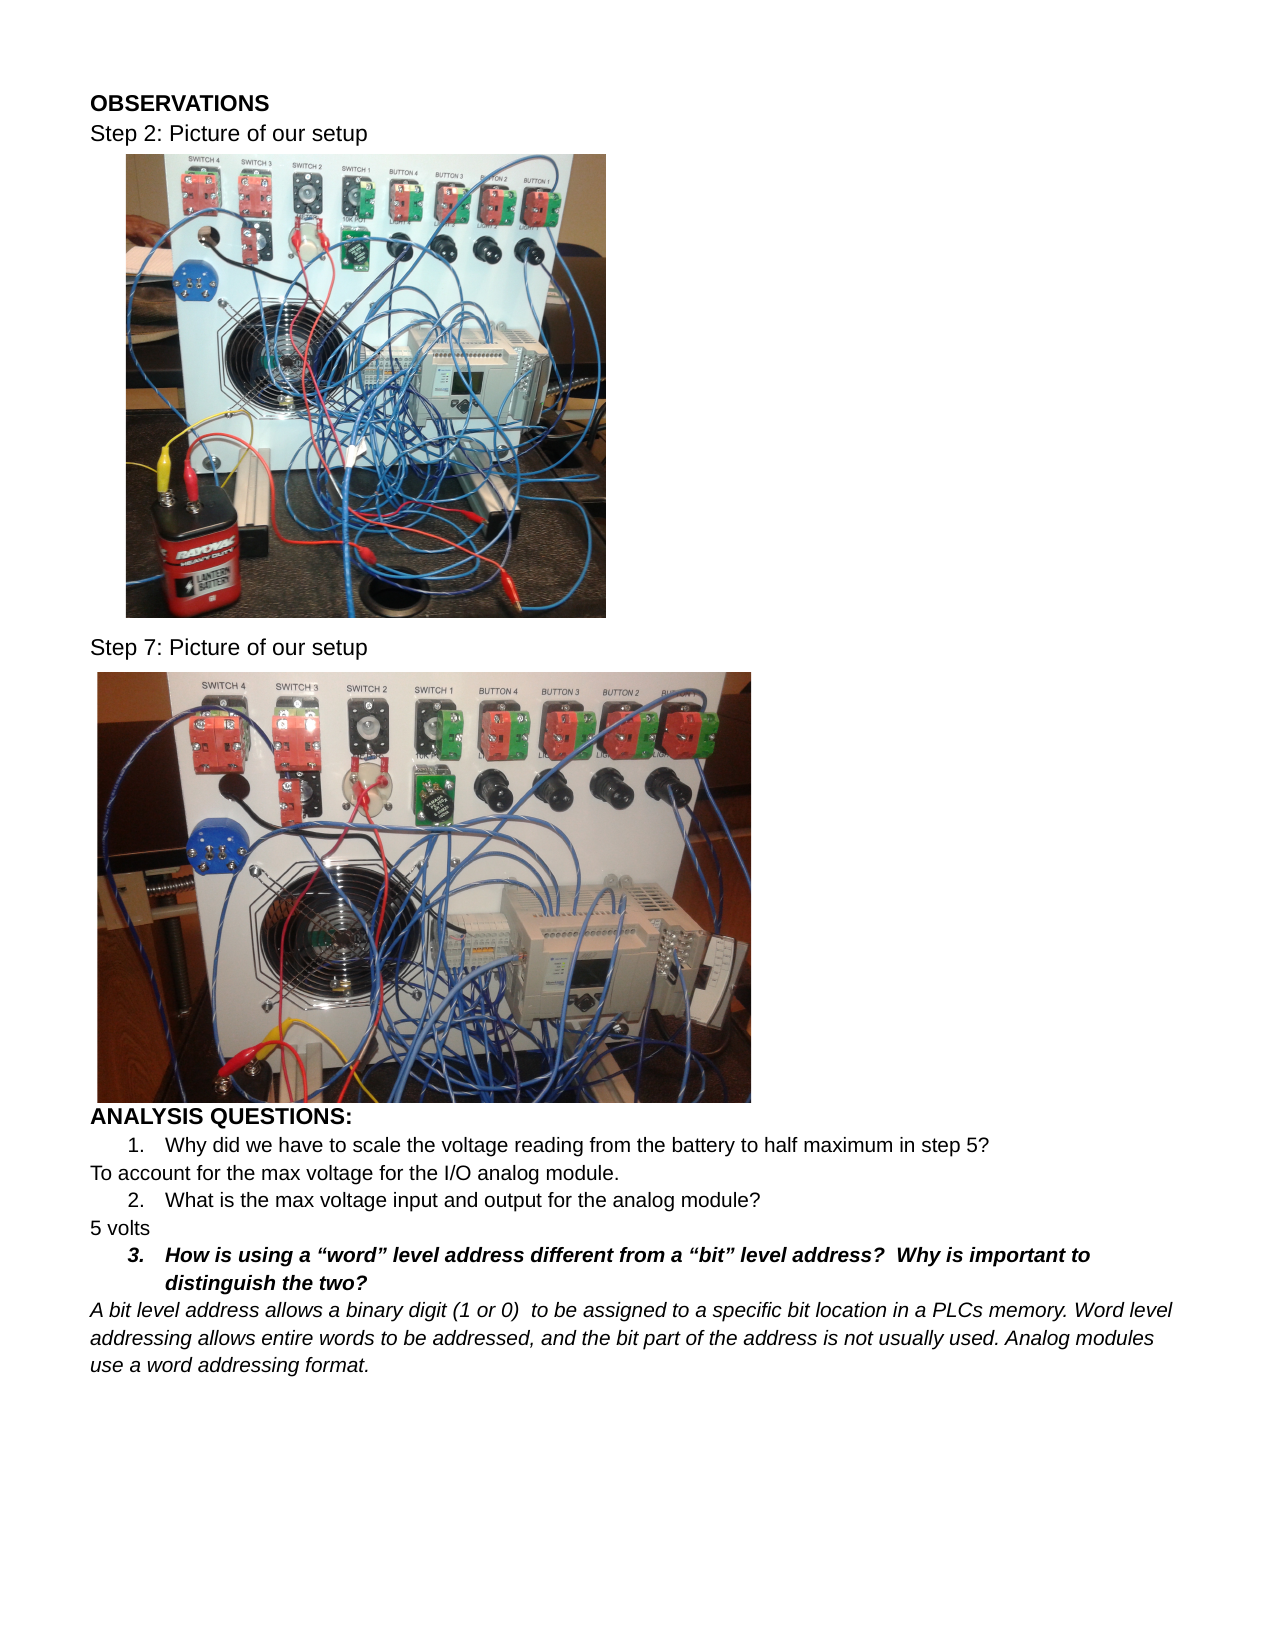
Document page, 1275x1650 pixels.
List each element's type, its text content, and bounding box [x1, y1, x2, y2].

text OBSERVATIONS [90, 90, 1185, 116]
list How is using a “word” level address different from a “bit” level address? Why is important to distinguish the two? [127, 1243, 1185, 1294]
text Step 2: Picture of our setup [90, 120, 1185, 146]
text A bit level address allows a binary digit (1 or 0) to be assigned to a specific bit location in a PLCs memory. Word level addressing allows entire words to be addressed, and the bit part of the address is not usually used. Analog modules use a word addressing format. [90, 1298, 1185, 1377]
text To account for the max voltage for the I/O analog module. [90, 1160, 1185, 1184]
text 5 volts [90, 1215, 1185, 1239]
list What is the max voltage input and output for the analog module? [127, 1188, 1185, 1212]
text Step 7: Picture of our setup [90, 634, 1185, 660]
text ANALYSIS QUESTIONS: [90, 785, 1185, 1129]
list Why did we have to scale the voltage reading from the battery to half maximum in step 5? [127, 1133, 1185, 1157]
